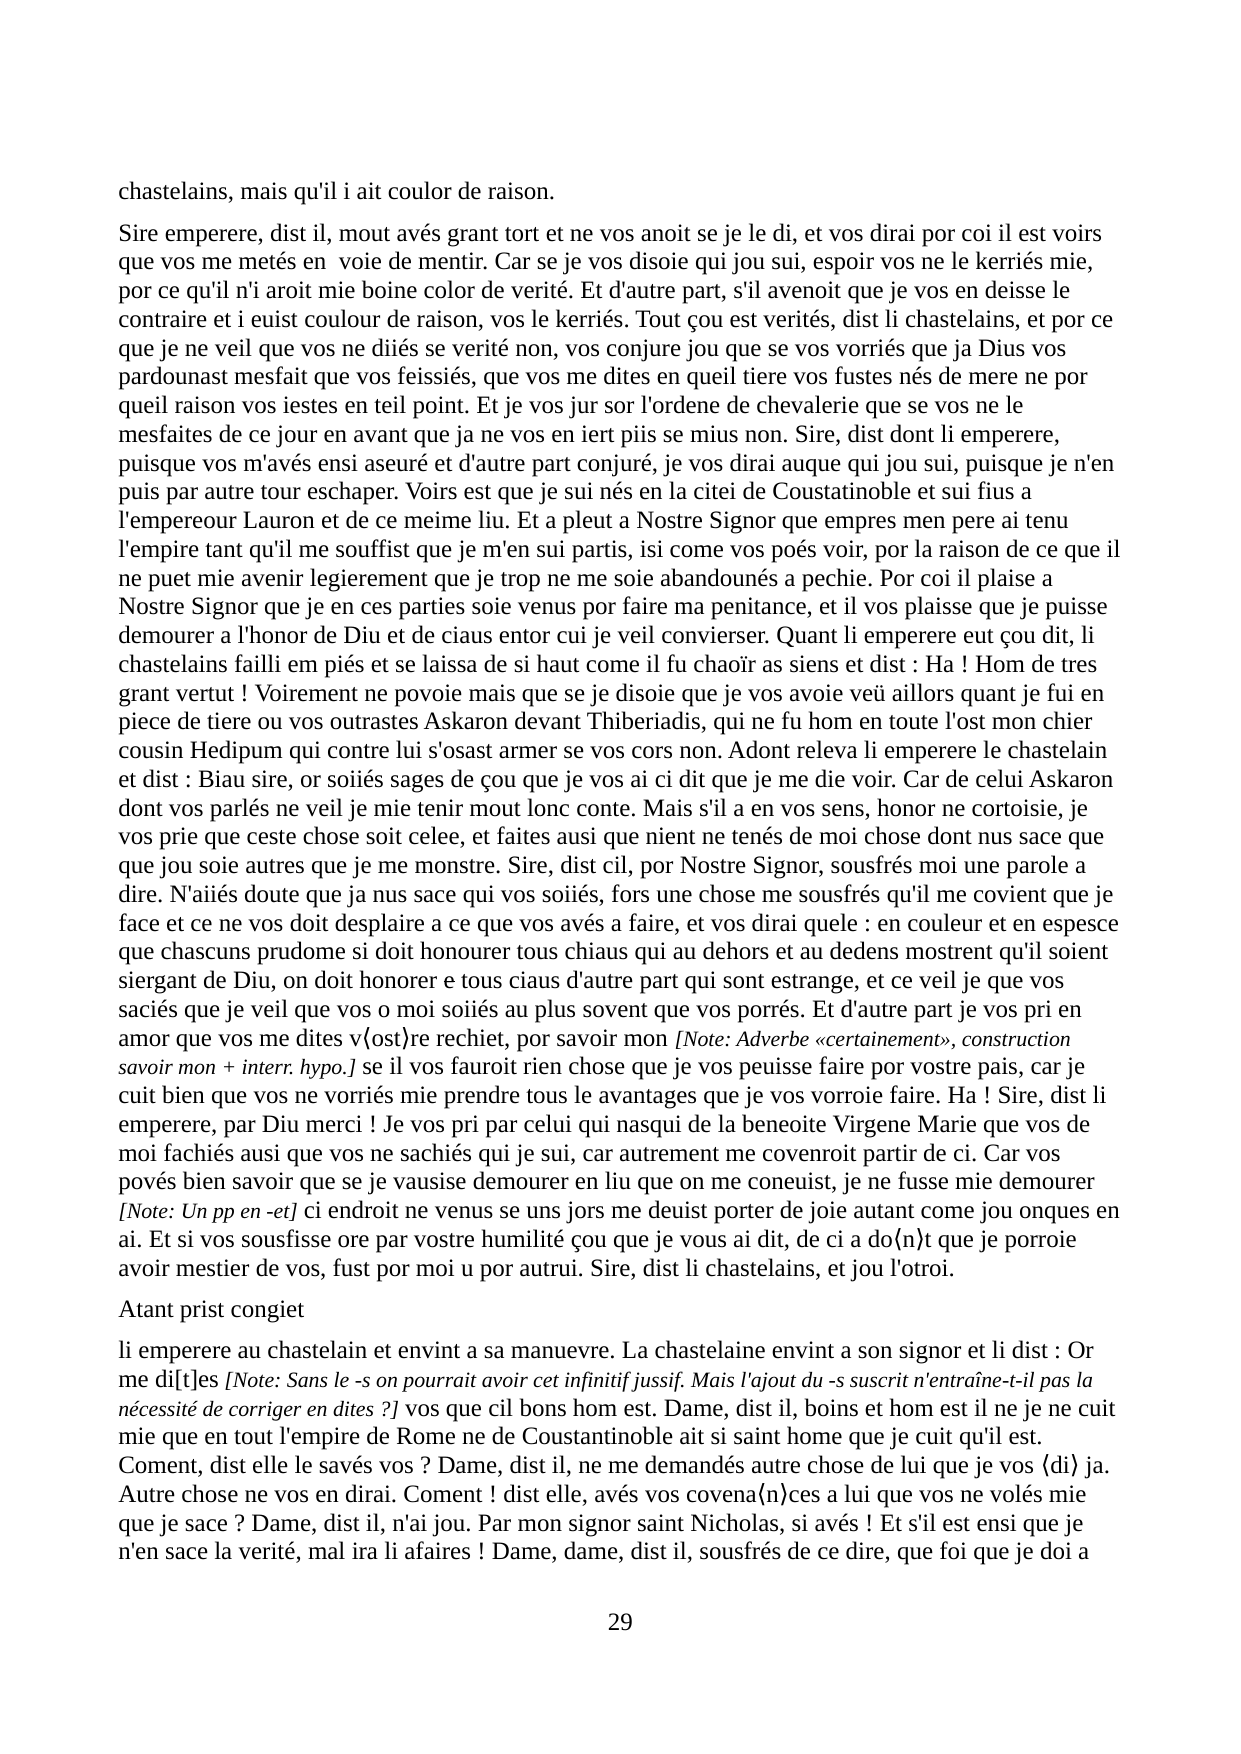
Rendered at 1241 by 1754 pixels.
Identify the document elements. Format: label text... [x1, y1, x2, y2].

text Sire emperere, dist il, mout avés grant tort et ne vos anoit se je le di, et vos dirai por coi il est voirs que vos me metés en voie de mentir. Car se je vos disoie qui jou sui, espoir vos ne le kerriés mie, por ce qu'il n'i aroit mie boine color de verité. Et d'autre part, s'il avenoit que je vos en deisse le contraire et i euist coulour de raison, vos le kerriés. Tout çou est verités, dist li chastelains, et por ce que je ne veil que vos ne diiés se verité non, vos conjure jou que se vos vorriés que ja Dius vos pardounast mesfait que vos feissiés, que vos me dites en queil tiere vos fustes nés de mere ne por queil raison vos iestes en teil point. Et je vos jur sor l'ordene de chevalerie que se vos ne le mesfaites de ce jour en avant que ja ne vos en iert piis se mius non. Sire, dist dont li emperere, puisque vos m'avés ensi aseuré et d'autre part conjuré, je vos dirai auque qui jou sui, puisque je n'en puis par autre tour eschaper. Voirs est que je sui nés en la citei de Coustatinoble et sui fius a l'empereour Lauron et de ce meime liu. Et a pleut a Nostre Signor que empres men pere ai tenu l'empire tant qu'il me souffist que je m'en sui partis, isi come vos poés voir, por la raison de ce que il ne puet mie avenir legierement que je trop ne me soie abandounés a pechie. Por coi il plaise a Nostre Signor que je en ces parties soie venus por faire ma penitance, et il vos plaisse que je puisse demourer a l'honor de Diu et de ciaus entor cui je veil convierser. Quant li emperere eut çou dit, li chastelains failli em piés et se laissa de si haut come il fu chaoïr as siens et dist : Ha ! Hom de tres grant vertut ! Voirement ne povoie mais que se je disoie que je vos avoie veü aillors quant je fui en piece de tiere ou vos outrastes Askaron devant Thiberiadis, qui ne fu hom en toute l'ost mon chier cousin Hedipum qui contre lui s'osast armer se vos cors non. Adont releva li emperere le chastelain et dist : Biau sire, or soiiés sages de çou que je vos ai ci dit que je me die voir. Car de celui Askaron dont vos parlés ne veil je mie tenir mout lonc conte. Mais s'il a en vos sens, honor ne cortoisie, je vos prie que ceste chose soit celee, et faites ausi que nient ne tenés de moi chose dont nus sace que que jou soie autres que je me monstre. Sire, dist cil, por Nostre Signor, sousfrés moi une parole a dire. N'aiiés doute que ja nus sace qui vos soiiés, fors une chose me sousfrés qu'il me covient que je face et ce ne vos doit desplaire a ce que vos avés a faire, et vos dirai quele : en couleur et en espesce que chascuns prudome si doit honourer tous chiaus qui au dehors et au dedens mostrent qu'il soient siergant de Diu, on doit honorer e tous ciaus d'autre part qui sont estrange, et ce veil je que vos saciés que je veil que vos o moi soiiés au plus sovent que vos porrés. Et d'autre part je vos pri en amor que vos me dites v⟨ost⟩re rechiet, por savoir mon [Note: Adverbe «certainement», construction savoir mon + interr. hypo.] se il vos fauroit rien chose que je vos peuisse faire por vostre pais, car je cuit bien que vos ne vorriés mie prendre tous le avantages que je vos vorroie faire. Ha ! Sire, dist li emperere, par Diu merci ! Je vos pri par celui qui nasqui de la beneoite Virgene Marie que vos de moi fachiés ausi que vos ne sachiés qui je sui, car autrement me covenroit partir de ci. Car vos povés bien savoir que se je vausise demourer en liu que on me coneuist, je ne fusse mie demourer [Note: Un pp en -et] ci endroit ne venus se uns jors me deuist porter de joie autant come jou onques en ai. Et si vos sousfisse ore par vostre humilité çou que je vous ai dit, de ci a do⟨n⟩t que je porroie avoir mestier de vos, fust por moi u por autrui. Sire, dist li chastelains, et jou l'otroi. [118, 176, 1122, 1125]
text Atant prist congiet [118, 1138, 1122, 1166]
text li emperere au chastelain et envint a sa manuevre. La chastelaine envint a son signor et li dist : Or me di[t]es [Note: Sans le -s on pourrait avoir cet infinitif jussif. Mais l'ajout du -s suscrit n'entraîne-t-il pas la nécessité de corriger en dites ?] vos que cil bons hom est. Dame, dist il, boins et hom est il ne je ne cuit mie que en tout l'empire de Rome ne de Coustantinoble ait si saint home que je cuit qu'il est. Coment, dist elle le savés vos ? Dame, dist il, ne me demandés autre chose de lui que je vos ⟨di⟩ ja. Autre chose ne vos en dirai. Coment ! dist elle, avés vos covena⟨n⟩ces a lui que vos ne volés mie que je sace ? Dame, dist il, n'ai jou. Par mon signor saint Nicholas, si avés ! Et s'il est ensi que je n'en sace la verité, mal ira li afaires ! Dame, dame, dist il, sousfrés de ce dire, que foi que je doi a l'ame mon bon pere, que se jou savoie que vos en feissiés chose ⟨que vos⟩ ne deissiés, je vos courecheroie dou cors en teil maniere que il vos dorroit a tous jours ! Coment diable covient il que un prudom ne une prudefeme ne porra mie vivre en ceste ville que vos ne veilliés savoir sa confiesse ! Quant la dame oï que se sire se courecha de çou qu'il avoit dit, si se pensa qu'il ne faisoit ore mie bon de lui esmouvoir, si dist : Mout avés ore une estrange maniere que on ne puet a vos parler, que vos ne vos courechiés maintenant. Ja avés vos esté en ausi grans savoir come je sui ore. Et por ce, dist il, que je sui engrans dou savoir le savoir et n'est mestiers que vos le sachiés. Sire, dist ele, puisqu'il m'en couvenra sosfrir, si le fe¶rai. [118, 1179, 1122, 1553]
